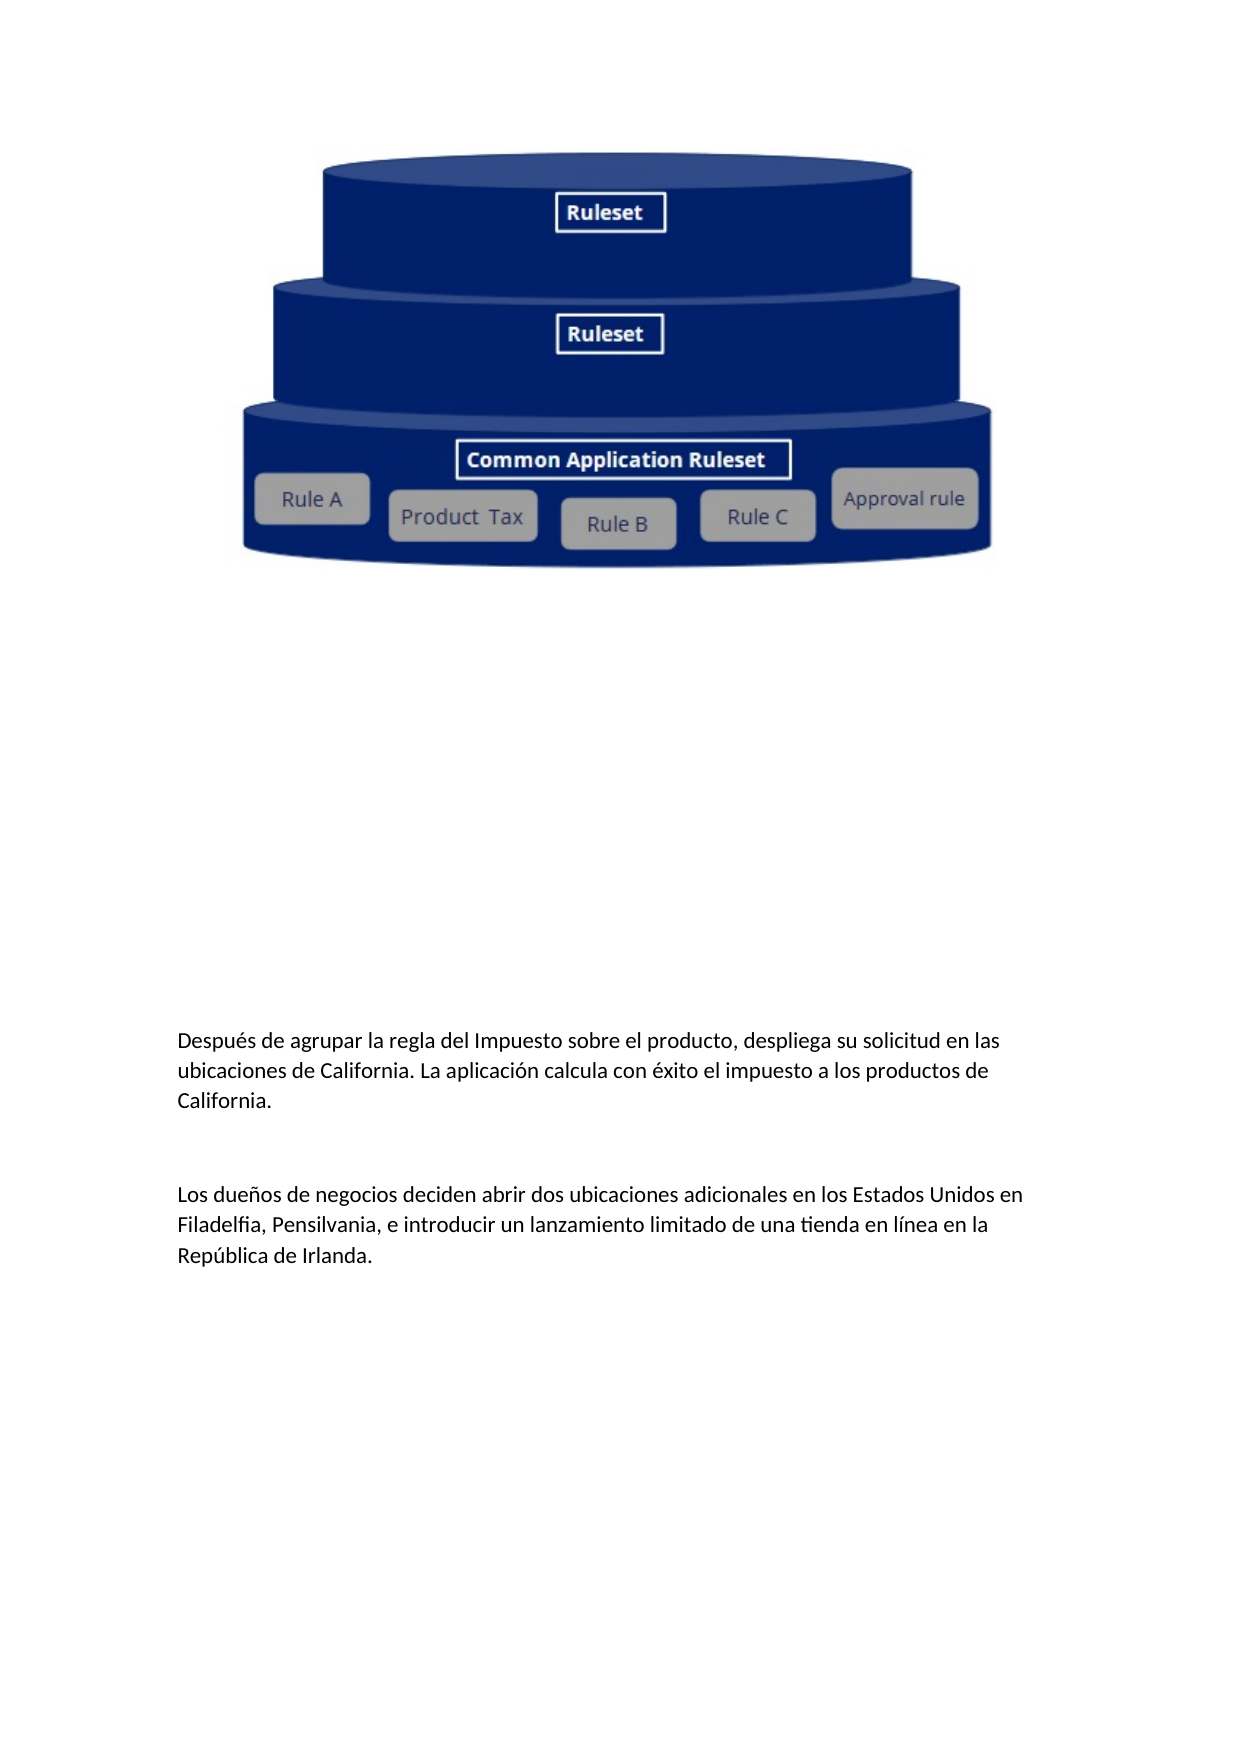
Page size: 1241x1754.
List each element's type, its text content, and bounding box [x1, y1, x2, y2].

picture [177, 147, 1063, 586]
text Los dueños de negocios deciden abrir dos ubicaciones adicionales en los Estados Unidos en Filadelfia, Pensilvania, e introducir un lanzamiento limitado de una tienda en línea en la República de Irlanda. [177, 1180, 1063, 1269]
text Después de agrupar la regla del Impuesto sobre el producto, despliega su solicitud en las ubicaciones de California. La aplicación calcula con éxito el impuesto a los productos de California. [177, 1026, 1063, 1114]
